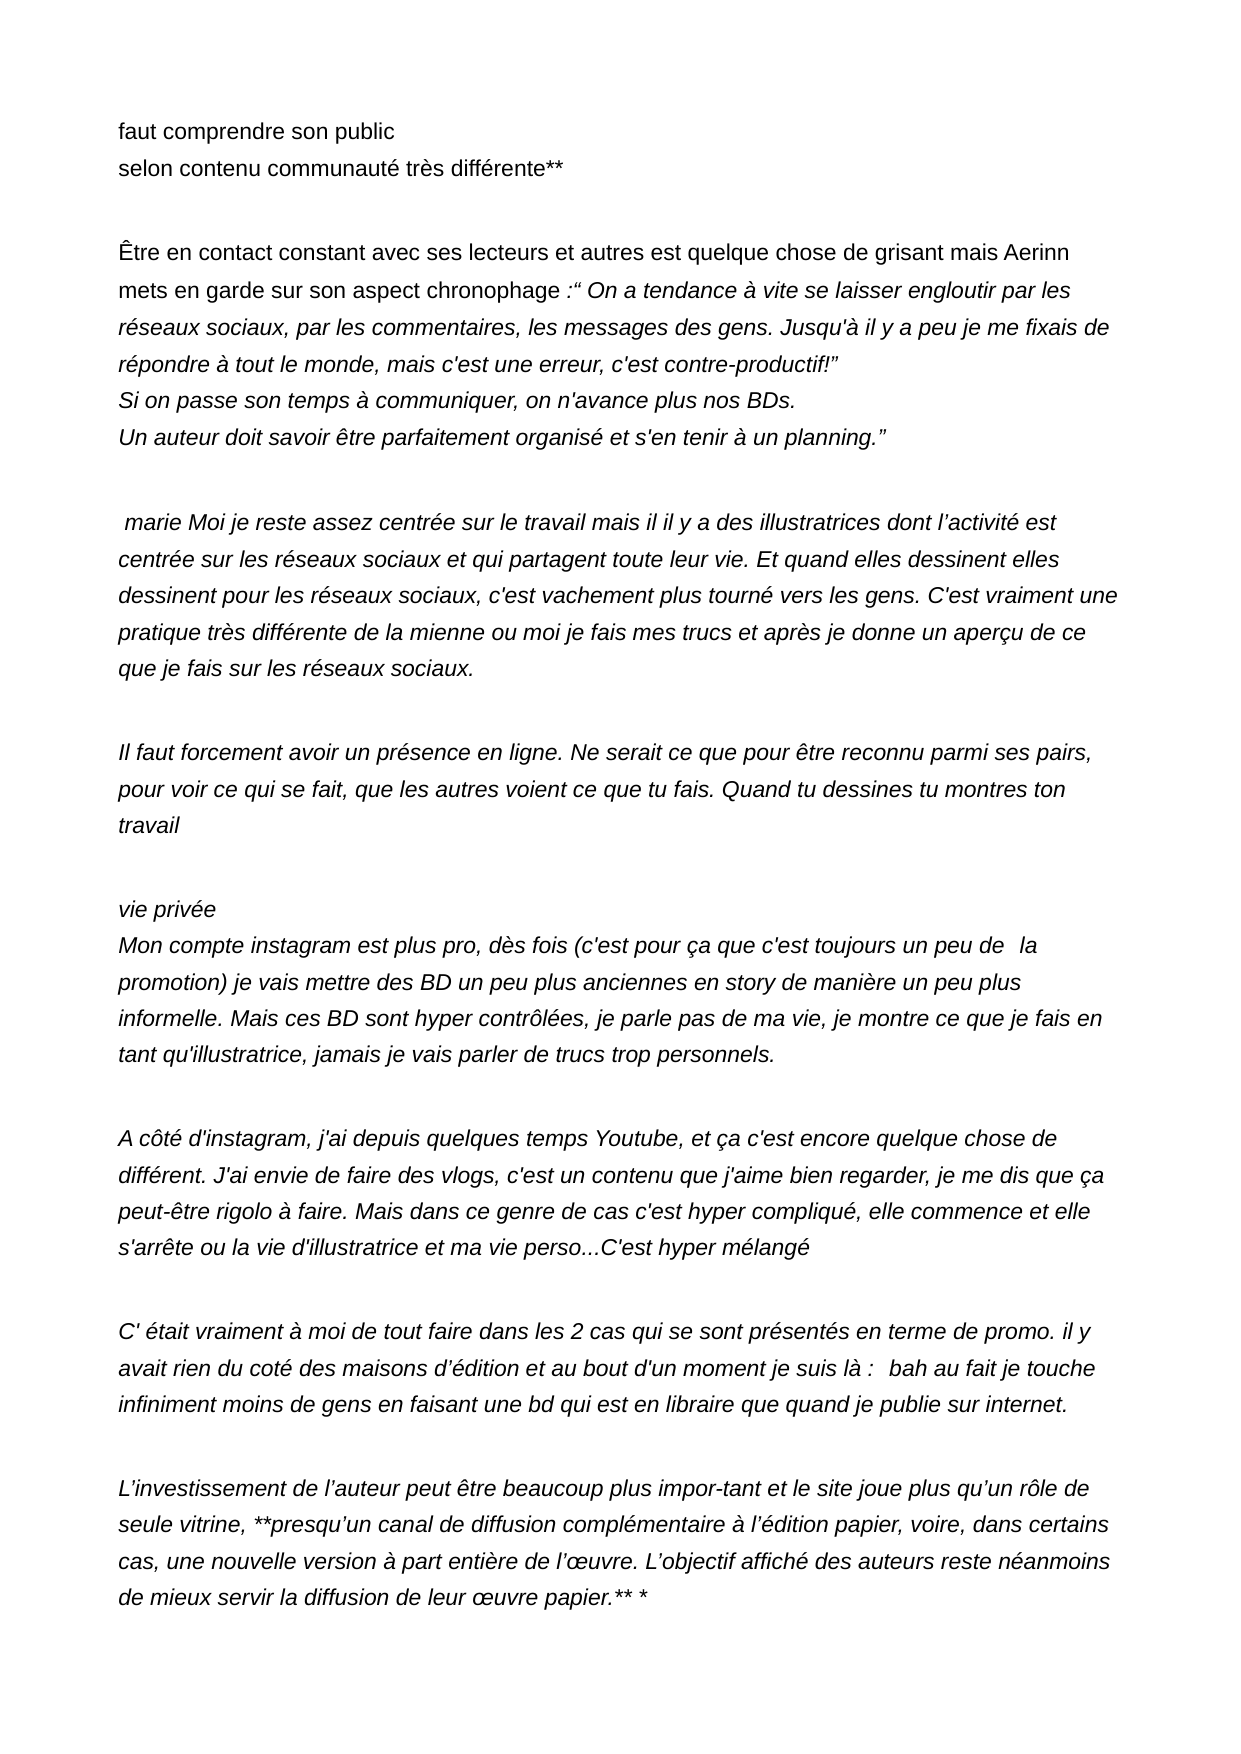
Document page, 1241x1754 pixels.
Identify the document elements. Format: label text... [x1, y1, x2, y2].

text Si on passe son temps à communiquer, on n'avance plus nos BDs. [118, 387, 1122, 413]
text Un auteur doit savoir être parfaitement organisé et s'en tenir à un planning.” [118, 423, 1122, 450]
text L’investissement de l’auteur peut être beaucoup plus impor-tant et le site joue plus qu’un rôle de seule vitrine, **presqu’un canal de diffusion complémentaire à l’édition papier, voire, dans certains cas, une nouvelle version à part entière de l’œuvre. L’objectif affiché des auteurs reste néanmoins de mieux servir la diffusion de leur œuvre papier.** * [118, 1475, 1122, 1610]
text C' était vraiment à moi de tout faire dans les 2 cas qui se sont présentés en terme de promo. il y avait rien du coté des maisons d’édition et au bout d'un moment je suis là : bah au fait je touche infiniment moins de gens en faisant une bd qui est en libraire que quand je publie sur internet. [118, 1318, 1122, 1417]
text Mon compte instagram est plus pro, dès fois (c'est pour ça que c'est toujours un peu de la promotion) je vais mettre des BD un peu plus anciennes en story de manière un peu plus informelle. Mais ces BD sont hyper contrôlées, je parle pas de ma vie, je montre ce que je fais en tant qu'illustratrice, jamais je vais parler de trucs trop personnels. [118, 932, 1122, 1068]
text marie Moi je reste assez centrée sur le travail mais il il y a des illustratrices dont l’activité est centrée sur les réseaux sociaux et qui partagent toute leur vie. Et quand elles dessinent elles dessinent pour les réseaux sociaux, c'est vachement plus tourné vers les gens. C'est vraiment une pratique très différente de la mienne ou moi je fais mes trucs et après je donne un aperçu de ce que je fais sur les réseaux sociaux. [118, 507, 1122, 682]
text selon contenu communauté très différente** [118, 154, 1122, 181]
text Il faut forcement avoir un présence en ligne. Ne serait ce que pour être reconnu parmi ses pairs, pour voir ce qui se fait, que les autres voient ce que tu fais. Quand tu dessines tu montres ton travail [118, 739, 1122, 838]
text faut comprendre son public [118, 118, 1122, 144]
text vie privée [118, 896, 1122, 922]
text Être en contact constant avec ses lecteurs et autres est quelque chose de grisant mais Aerinn mets en garde sur son aspect chronophage :“ On a tendance à vite se laisser engloutir par les réseaux sociaux, par les commentaires, les messages des gens. Jusqu'à il y a peu je me fixais de répondre à tout le monde, mais c'est une erreur, c'est contre-productif!” [118, 238, 1122, 377]
text A côté d'instagram, j'ai depuis quelques temps Youtube, et ça c'est encore quelque chose de différent. J'ai envie de faire des vlogs, c'est un contenu que j'aime bien regarder, je me dis que ça peut-être rigolo à faire. Mais dans ce genre de cas c'est hyper compliqué, elle commence et elle s'arrête ou la vie d'illustratrice et ma vie perso...C'est hyper mélangé [118, 1125, 1122, 1261]
